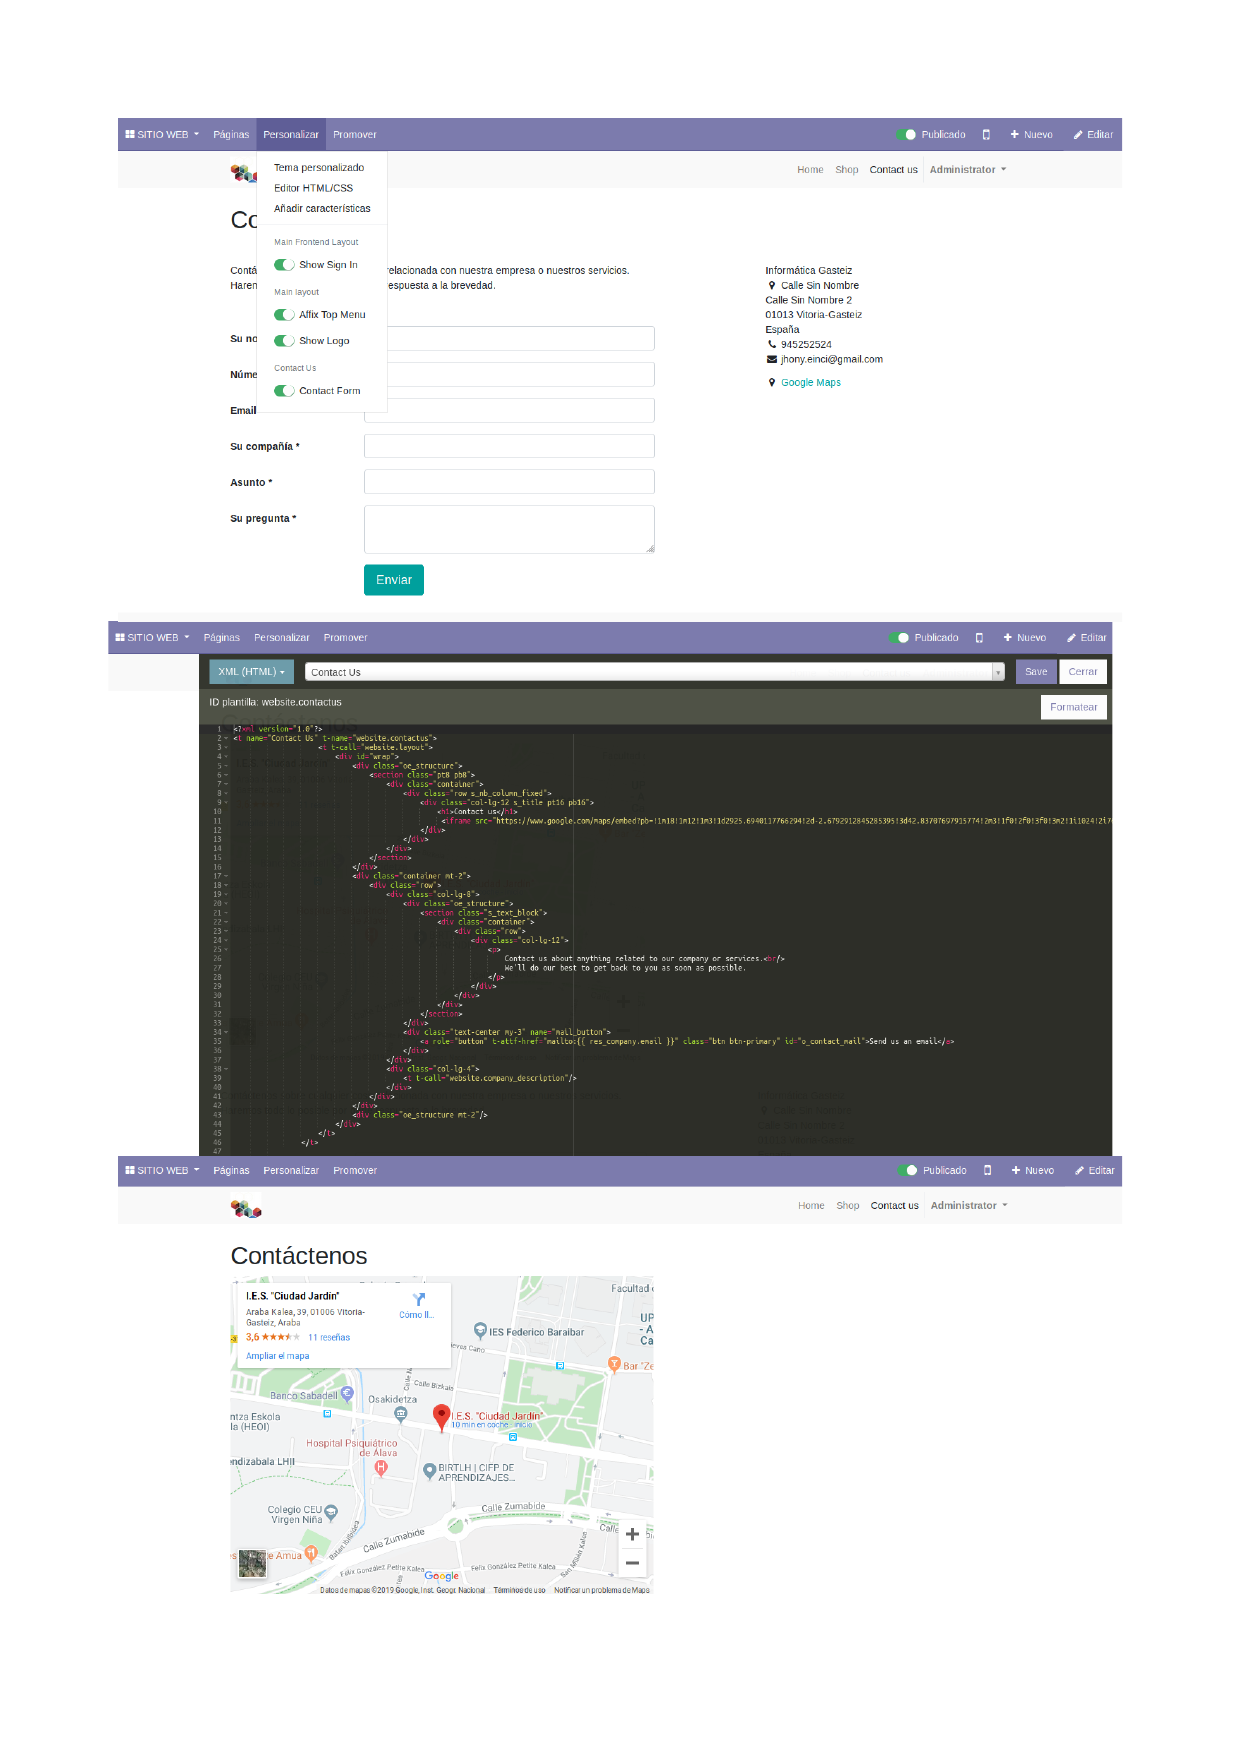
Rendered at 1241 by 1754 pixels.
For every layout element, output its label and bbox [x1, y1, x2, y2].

picture [108, 118, 1123, 1610]
